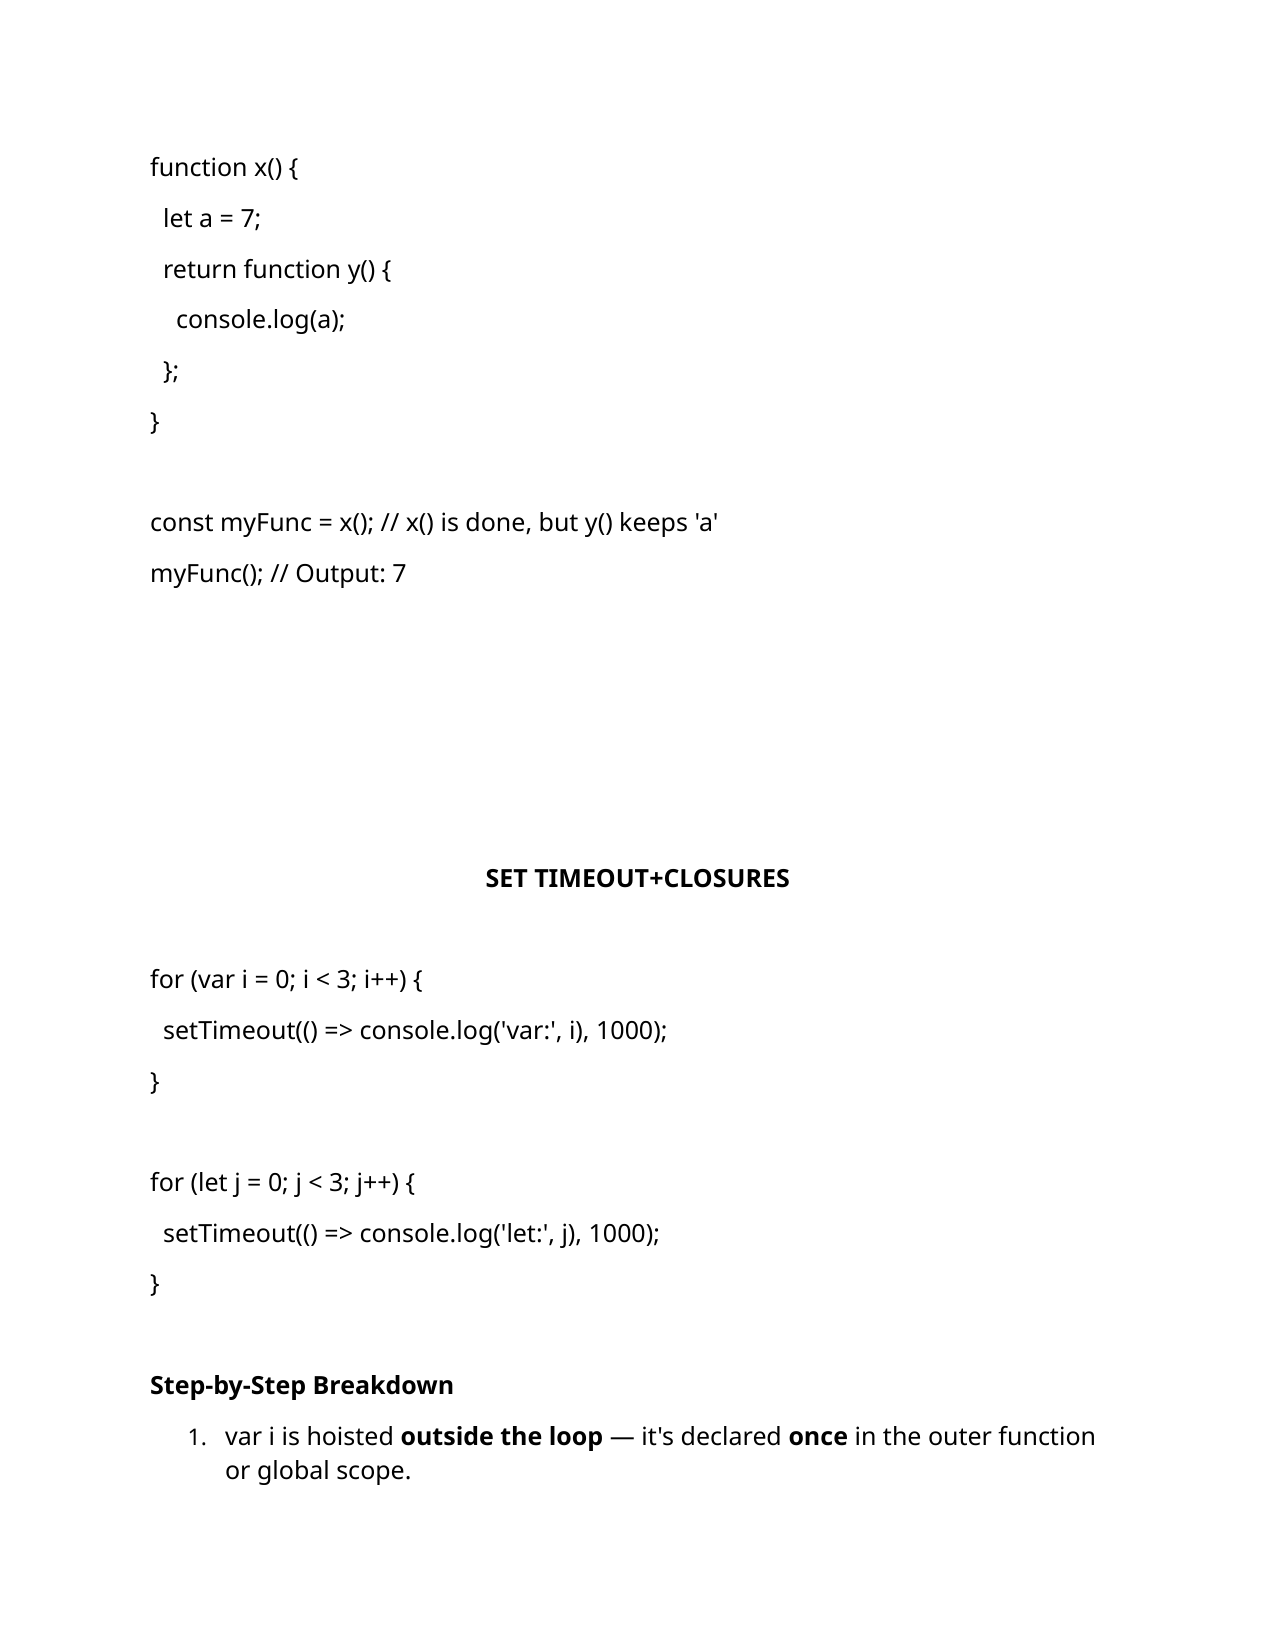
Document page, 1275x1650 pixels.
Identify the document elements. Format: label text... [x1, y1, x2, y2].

text setTimeout(() => console.log('let:', j), 1000); [150, 1215, 1125, 1249]
text Step-by-Step Breakdown [150, 1367, 1125, 1402]
text setTimeout(() => console.log('var:', i), 1000); [150, 1012, 1125, 1046]
text } [150, 1266, 1125, 1300]
text for (var i = 0; i < 3; i++) { [150, 962, 1125, 996]
list var i is hoisted outside the loop — it's declared once in the outer function or global scope. [187, 1418, 1125, 1486]
text for (let j = 0; j < 3; j++) { [150, 1164, 1125, 1199]
text function x() { [150, 150, 1125, 184]
text const myFunc = x(); // x() is done, but y() keeps 'a' [150, 505, 1125, 539]
text console.log(a); [150, 302, 1125, 336]
text let a = 7; [150, 201, 1125, 235]
text myFunc(); // Output: 7 [150, 556, 1125, 590]
text } [150, 1063, 1125, 1097]
text } [150, 404, 1125, 438]
text }; [150, 353, 1125, 387]
text SET TIMEOUT+CLOSURES [150, 860, 1125, 894]
text return function y() { [150, 251, 1125, 286]
